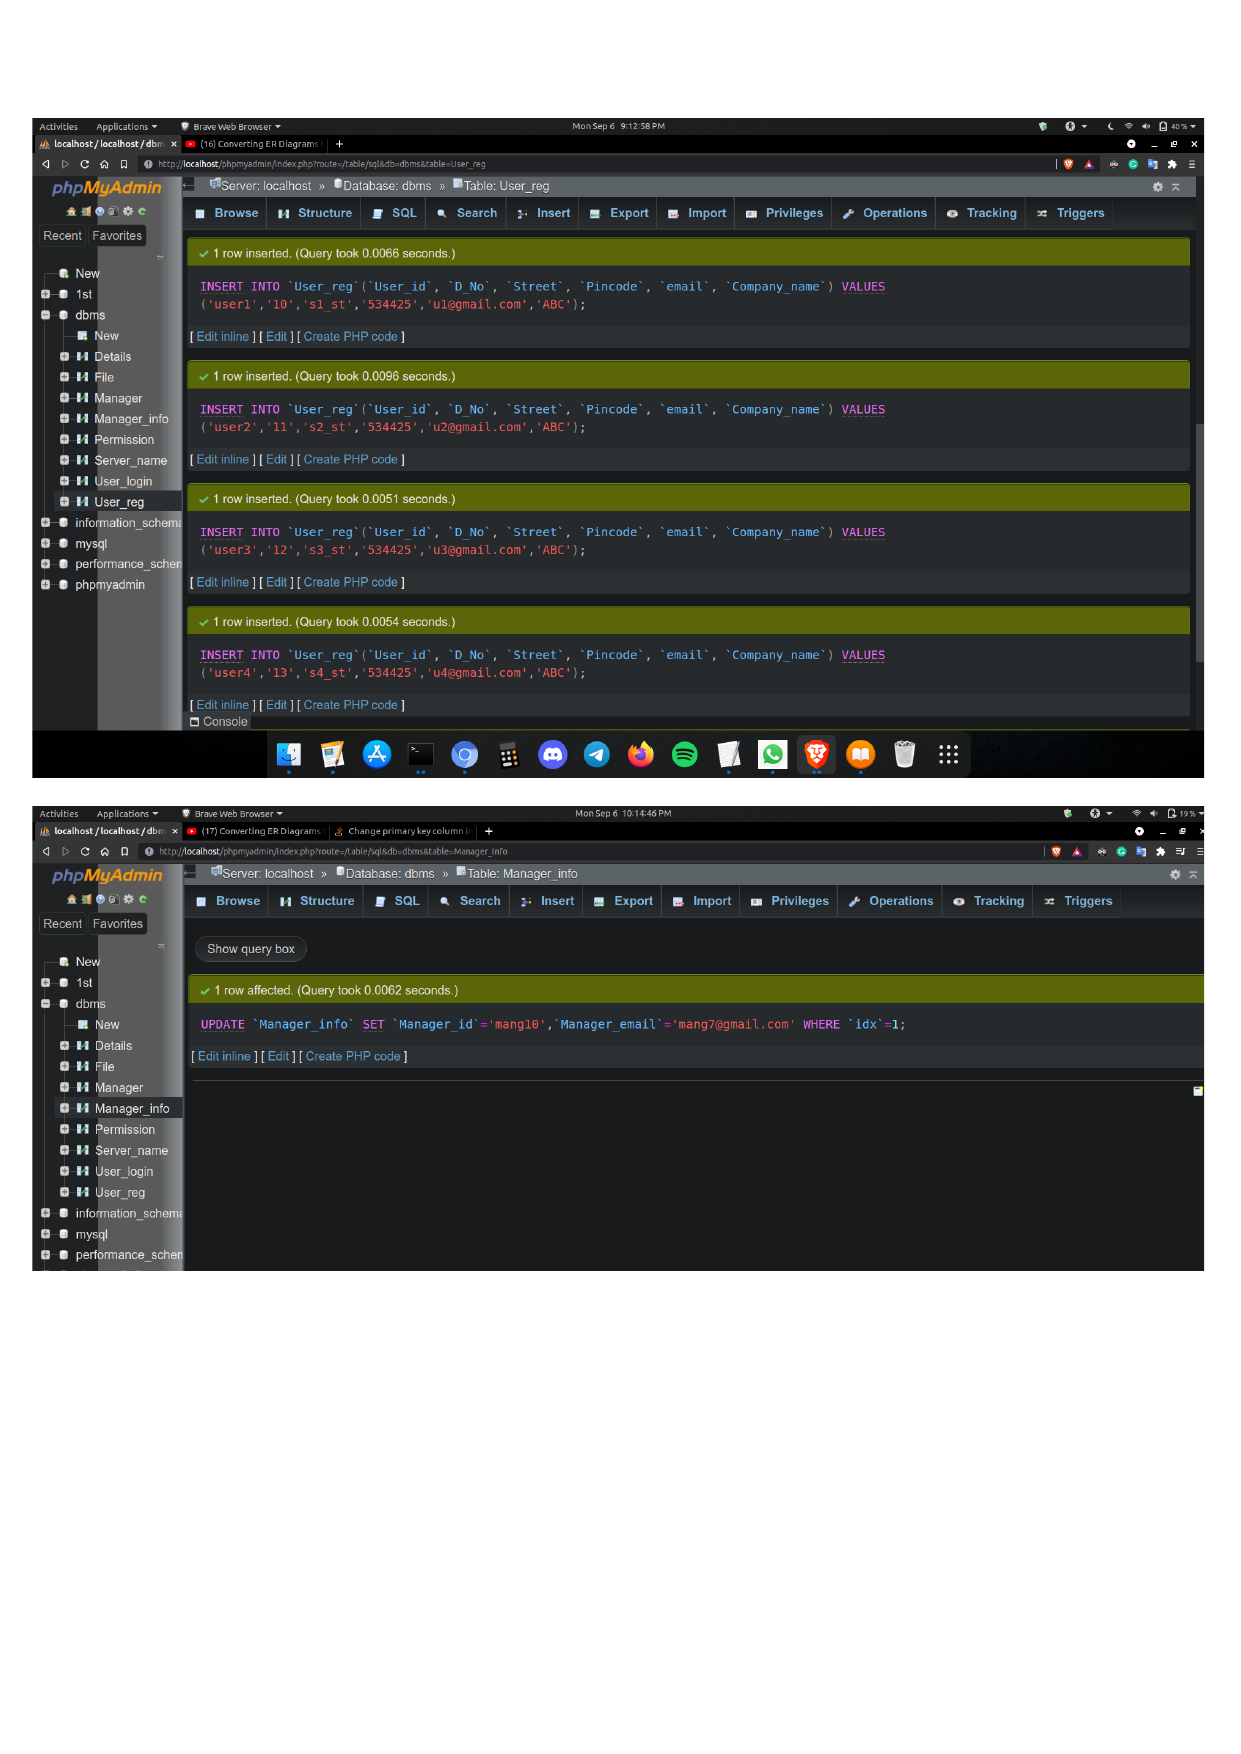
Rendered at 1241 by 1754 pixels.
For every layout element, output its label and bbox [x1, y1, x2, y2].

picture [32, 118, 1205, 778]
picture [32, 806, 1205, 1271]
